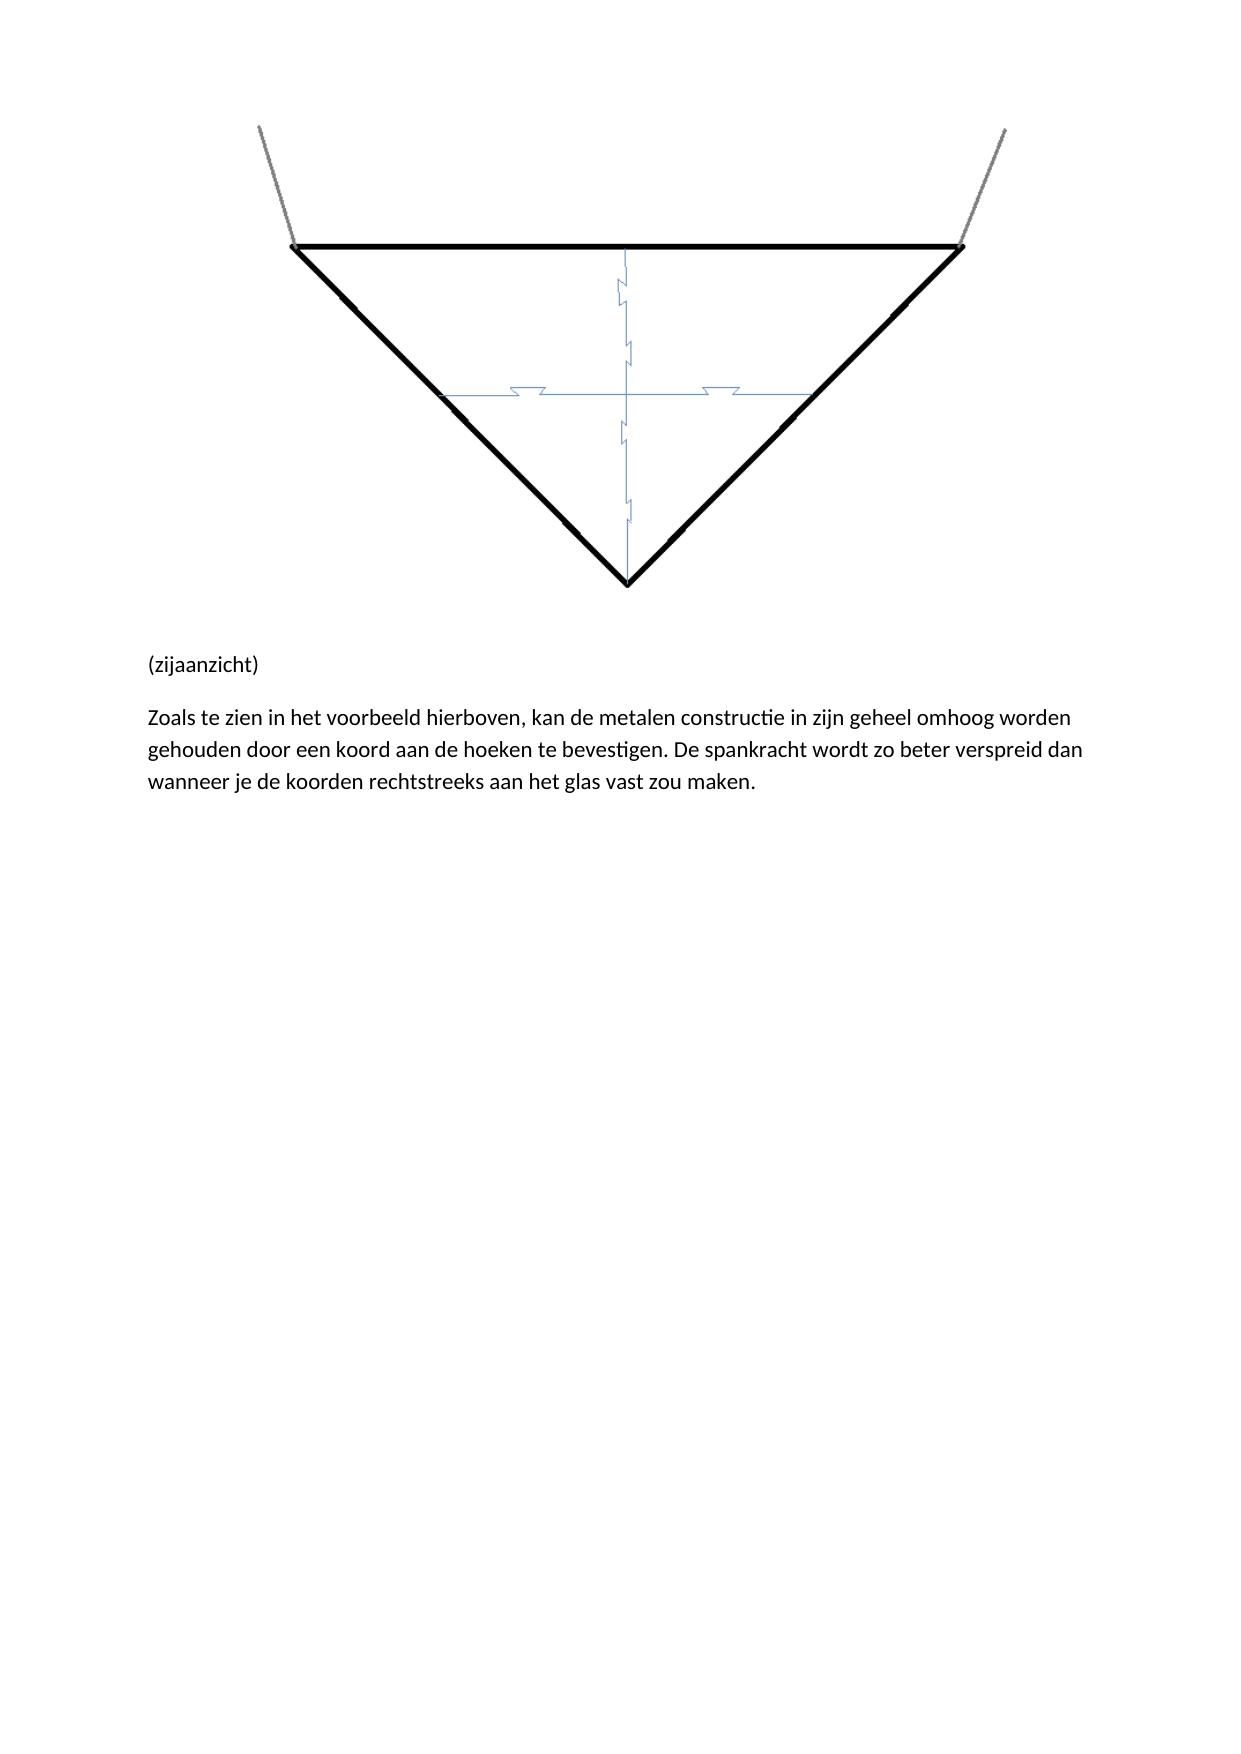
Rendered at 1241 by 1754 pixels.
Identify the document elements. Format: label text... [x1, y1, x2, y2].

text (zijaanzicht) [148, 254, 1093, 678]
text Zoals te zien in het voorbeeld hierboven, kan de metalen constructie in zijn geheel omhoog worden gehouden door een koord aan de hoeken te bevestigen. De spankracht wordt zo beter verspreid dan wanneer je de koorden rechtstreeks aan het glas vast zou maken. [148, 703, 1093, 796]
